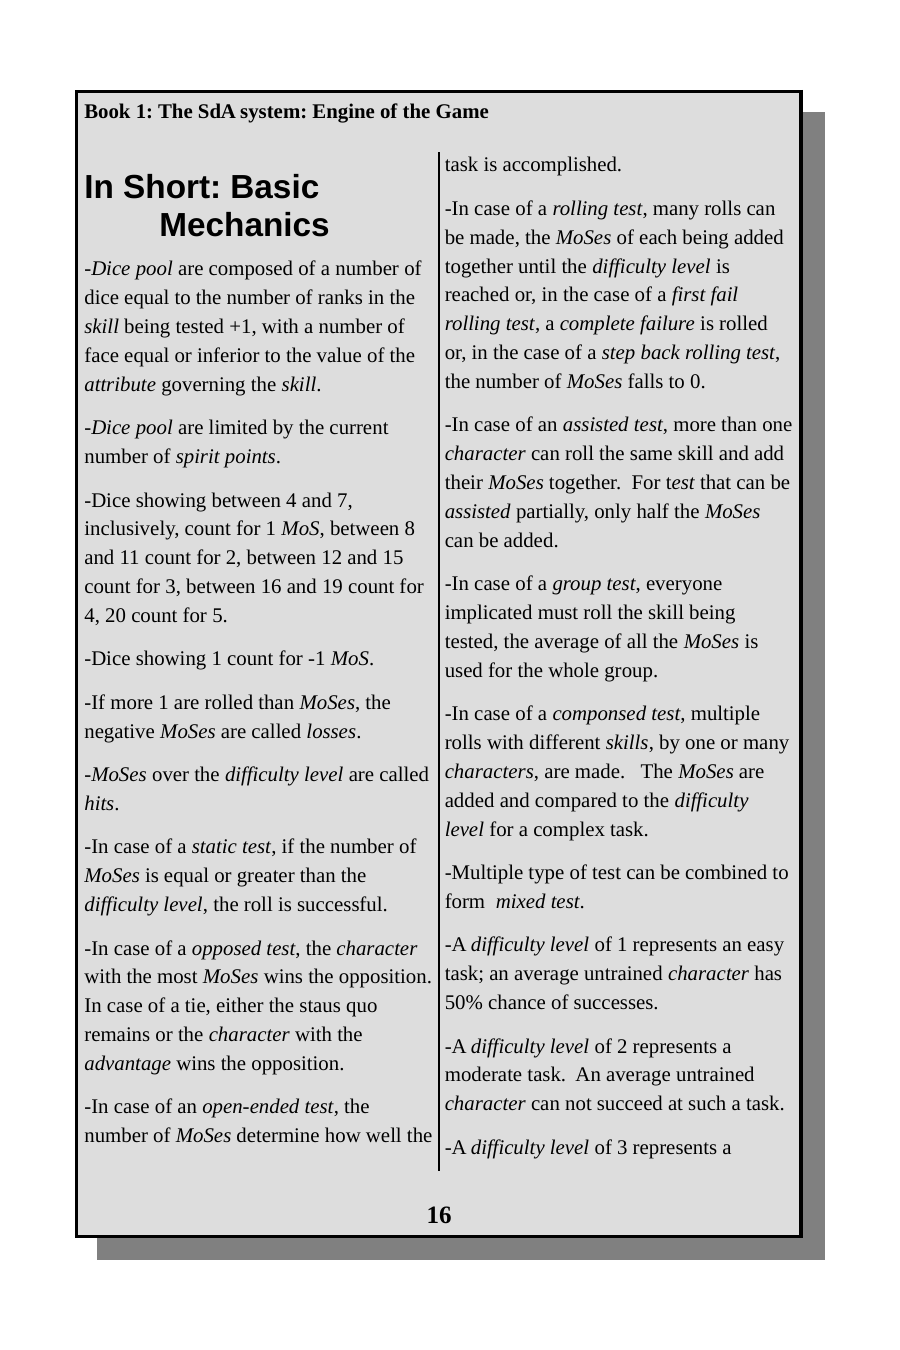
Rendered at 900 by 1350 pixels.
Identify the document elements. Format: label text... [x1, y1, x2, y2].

text -A difficulty level of 1 represents an easy task; an average untrained character has 50% chance of successes. [444, 932, 793, 1014]
text -Dice showing between 4 and 7, inclusively, count for 1 MoS, between 8 and 11 count for 2, between 12 and 15 count for 3, between 16 and 19 count for 4, 20 count for 5. [84, 487, 433, 627]
text -In case of an assisted test, more than one character can roll the same skill and add their MoSes together. For test that can be assisted partially, only half the MoSes can be added. [444, 412, 793, 552]
text -A difficulty level of 3 represents a [444, 1135, 793, 1159]
text -In case of a group test, everyone implicated must roll the skill being tested, the average of all the MoSes is used for the whole group. [444, 571, 793, 682]
text -In case of a rolling test, many rolls can be made, the MoSes of each being added together until the difficulty level is reached or, in the case of a first fail rolling test, a complete failure is rolled or, in the case of a step back rolling test, the number of MoSes falls to 0. [444, 196, 793, 393]
text -In case of a static test, if the number of MoSes is equal or greater than the difficulty level, the roll is successful. [84, 834, 433, 916]
subtitle In Short: Basic Mechanics [84, 167, 433, 244]
text -In case of an open-ended test, the number of MoSes determine how well the [84, 1094, 433, 1147]
text task is accomplished. [444, 152, 793, 176]
text -Dice pool are limited by the current number of spirit points. [84, 415, 433, 468]
text -In case of a opposed test, the character with the most MoSes wins the opposition. In case of a tie, either the staus quo remains or the character with the advantage wins the opposition. [84, 936, 433, 1075]
text -Dice pool are composed of a number of dice equal to the number of ranks in the skill being tested +1, with a number of face equal or inferior to the value of the attribute governing the skill. [84, 256, 433, 396]
text -In case of a componsed test, multiple rolls with different skills, by one or many characters, are made. The MoSes are added and compared to the difficulty level for a complex task. [444, 701, 793, 841]
text -A difficulty level of 2 represents a moderate task. An average untrained character can not succeed at such a task. [444, 1033, 793, 1115]
text -If more 1 are rolled than MoSes, the negative MoSes are called losses. [84, 690, 433, 743]
text -Dice showing 1 count for -1 MoS. [84, 646, 433, 670]
text -MoSes over the difficulty level are called hits. [84, 762, 433, 815]
text -Multiple type of test can be combined to form mixed test. [444, 860, 793, 913]
